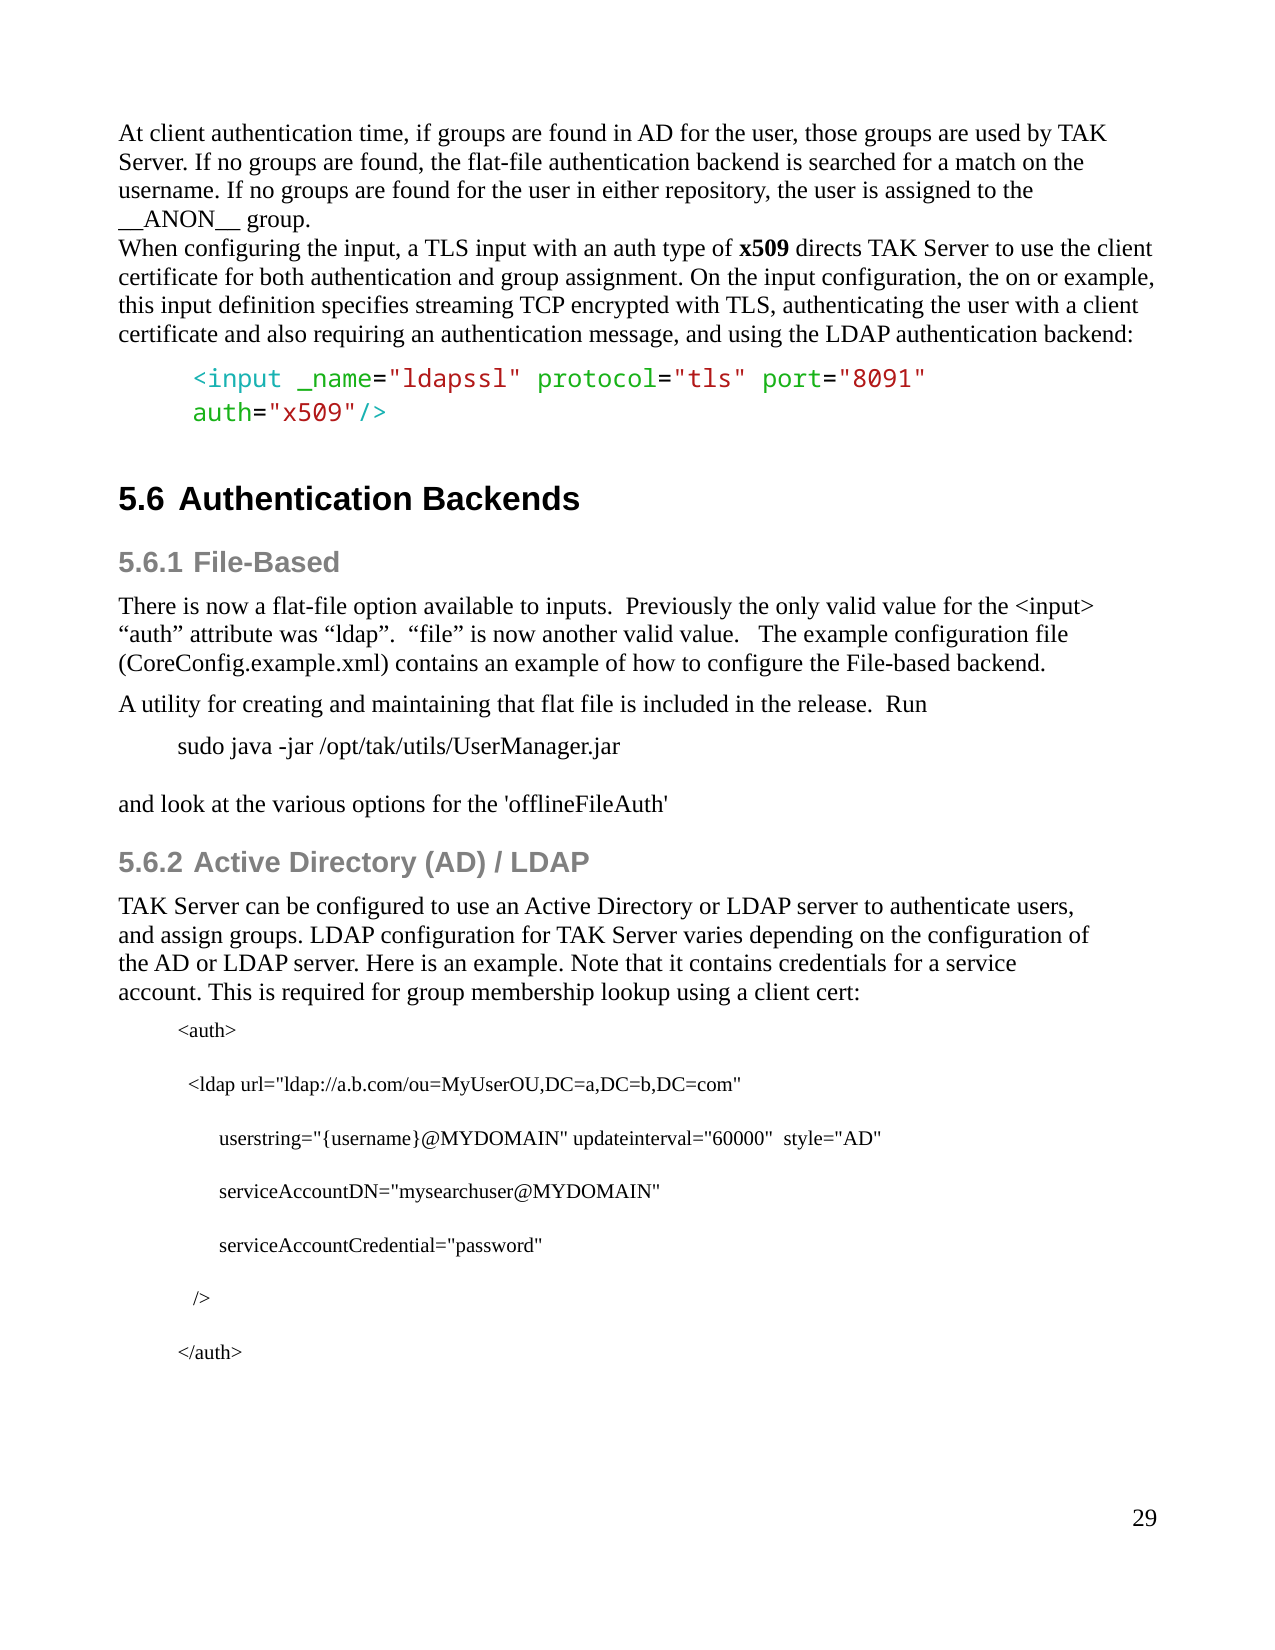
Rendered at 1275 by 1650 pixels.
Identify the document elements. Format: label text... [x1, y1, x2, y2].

text and look at the various options for the 'offlineFileAuth' [118, 789, 1157, 818]
text At client authentication time, if groups are found in AD for the user, those groups are used by TAK Server. If no groups are found, the flat-file authentication backend is searched for a match on the username. If no groups are found for the user in either repository, the user is assigned to the __ANON__ group. [118, 118, 1157, 233]
subtitle File-Based [118, 545, 1157, 578]
text userstring="{username}@MYDOMAIN" updateinterval="60000" style="AD" [177, 1126, 1098, 1149]
text There is now a flat-file option available to inputs. Previously the only valid value for the <input> “auth” attribute was “ldap”. “file” is now another valid value. The example configuration file (CoreConfig.example.xml) contains an example of how to configure the File-based backend. [118, 591, 1157, 677]
text TAK Server can be configured to use an Active Directory or LDAP server to authenticate users, and assign groups. LDAP configuration for TAK Server varies depending on the configuration of the AD or LDAP server. Here is an example. Note that it contains credentials for a service account. This is required for group membership lookup using a client cert: [118, 891, 1098, 1006]
text /> [177, 1286, 1098, 1310]
text When configuring the input, a TLS input with an auth type of x509 directs TAK Server to use the client certificate for both authentication and group assignment. On the input configuration, the on or example, this input definition specifies streaming TCP encrypted with TLS, authenticating the user with a client certificate and also requiring an authentication message, and using the LDAP authentication backend: [118, 233, 1157, 348]
text <input _name="ldapssl" protocol="tls" port="8091" auth="x509"/> [118, 361, 1098, 429]
text serviceAccountCredential="password" [177, 1233, 1098, 1257]
subtitle Authentication Backends [118, 479, 1157, 518]
text </auth> [177, 1340, 1098, 1364]
subtitle Active Directory (AD) / LDAP [118, 845, 1157, 878]
text serviceAccountDN="mysearchuser@MYDOMAIN" [177, 1179, 1098, 1203]
text <auth> [177, 1018, 1098, 1042]
text <ldap url="ldap://a.b.com/ou=MyUserOU,DC=a,DC=b,DC=com" [177, 1072, 1098, 1096]
text A utility for creating and maintaining that flat file is included in the release. Run [118, 689, 1157, 718]
text sudo java -jar /opt/tak/utils/UserManager.jar [177, 731, 1098, 759]
